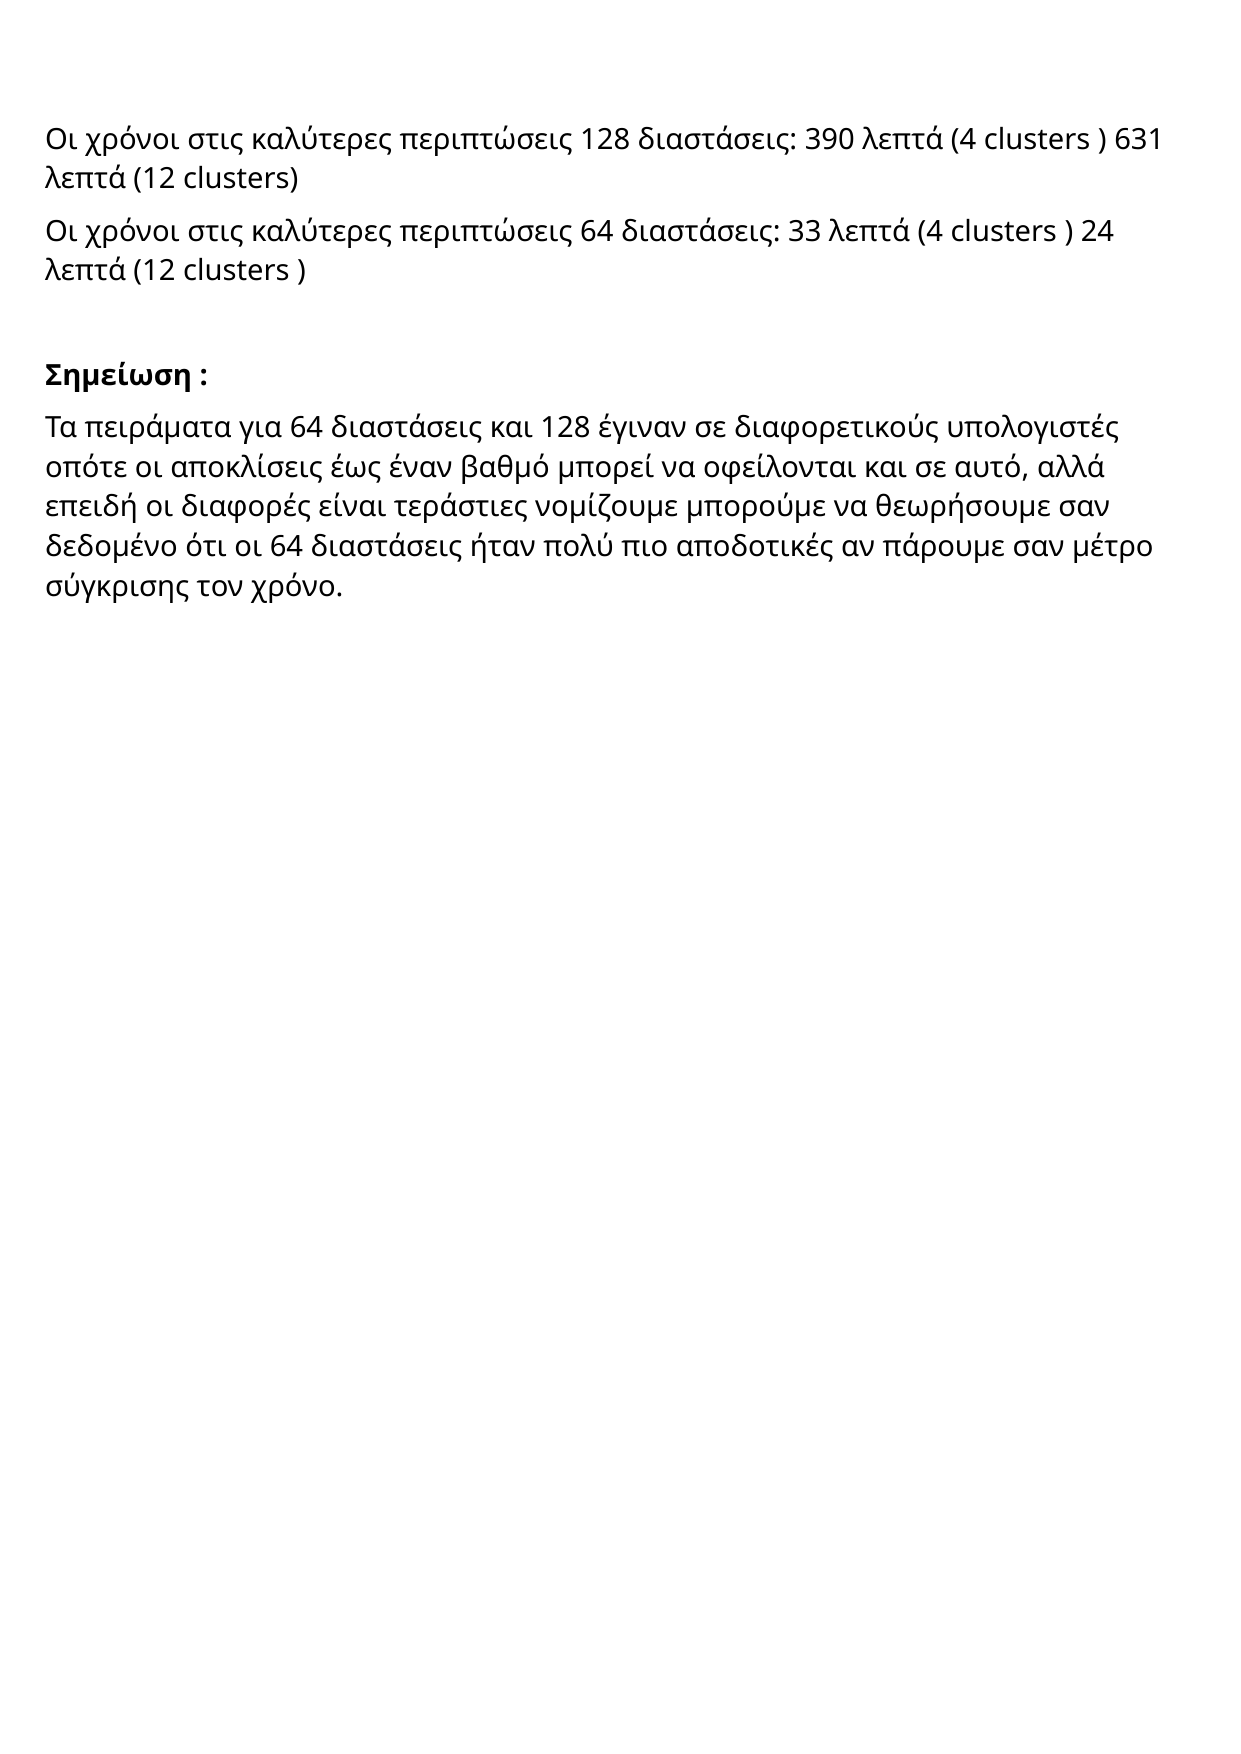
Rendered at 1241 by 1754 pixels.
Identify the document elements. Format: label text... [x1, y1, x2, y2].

text Οι χρόνοι στις καλύτερες περιπτώσεις 128 διαστάσεις: 390 λεπτά (4 clusters ) 631 λεπτά (12 clusters) [45, 118, 1189, 197]
text Οι χρόνοι στις καλύτερες περιπτώσεις 64 διαστάσεις: 33 λεπτά (4 clusters ) 24 λεπτά (12 clusters ) [45, 210, 1189, 289]
text Τα πειράματα για 64 διαστάσεις και 128 έγιναν σε διαφορετικούς υπολογιστές οπότε οι αποκλίσεις έως έναν βαθμό μπορεί να οφείλονται και σε αυτό, αλλά επειδή οι διαφορές είναι τεράστιες νομίζουμε μπορούμε να θεωρήσουμε σαν δεδομένο ότι οι 64 διαστάσεις ήταν πολύ πιο αποδοτικές αν πάρουμε σαν μέτρο σύγκρισης τον χρόνο. [45, 406, 1189, 605]
text Σημείωση : [45, 354, 1189, 394]
